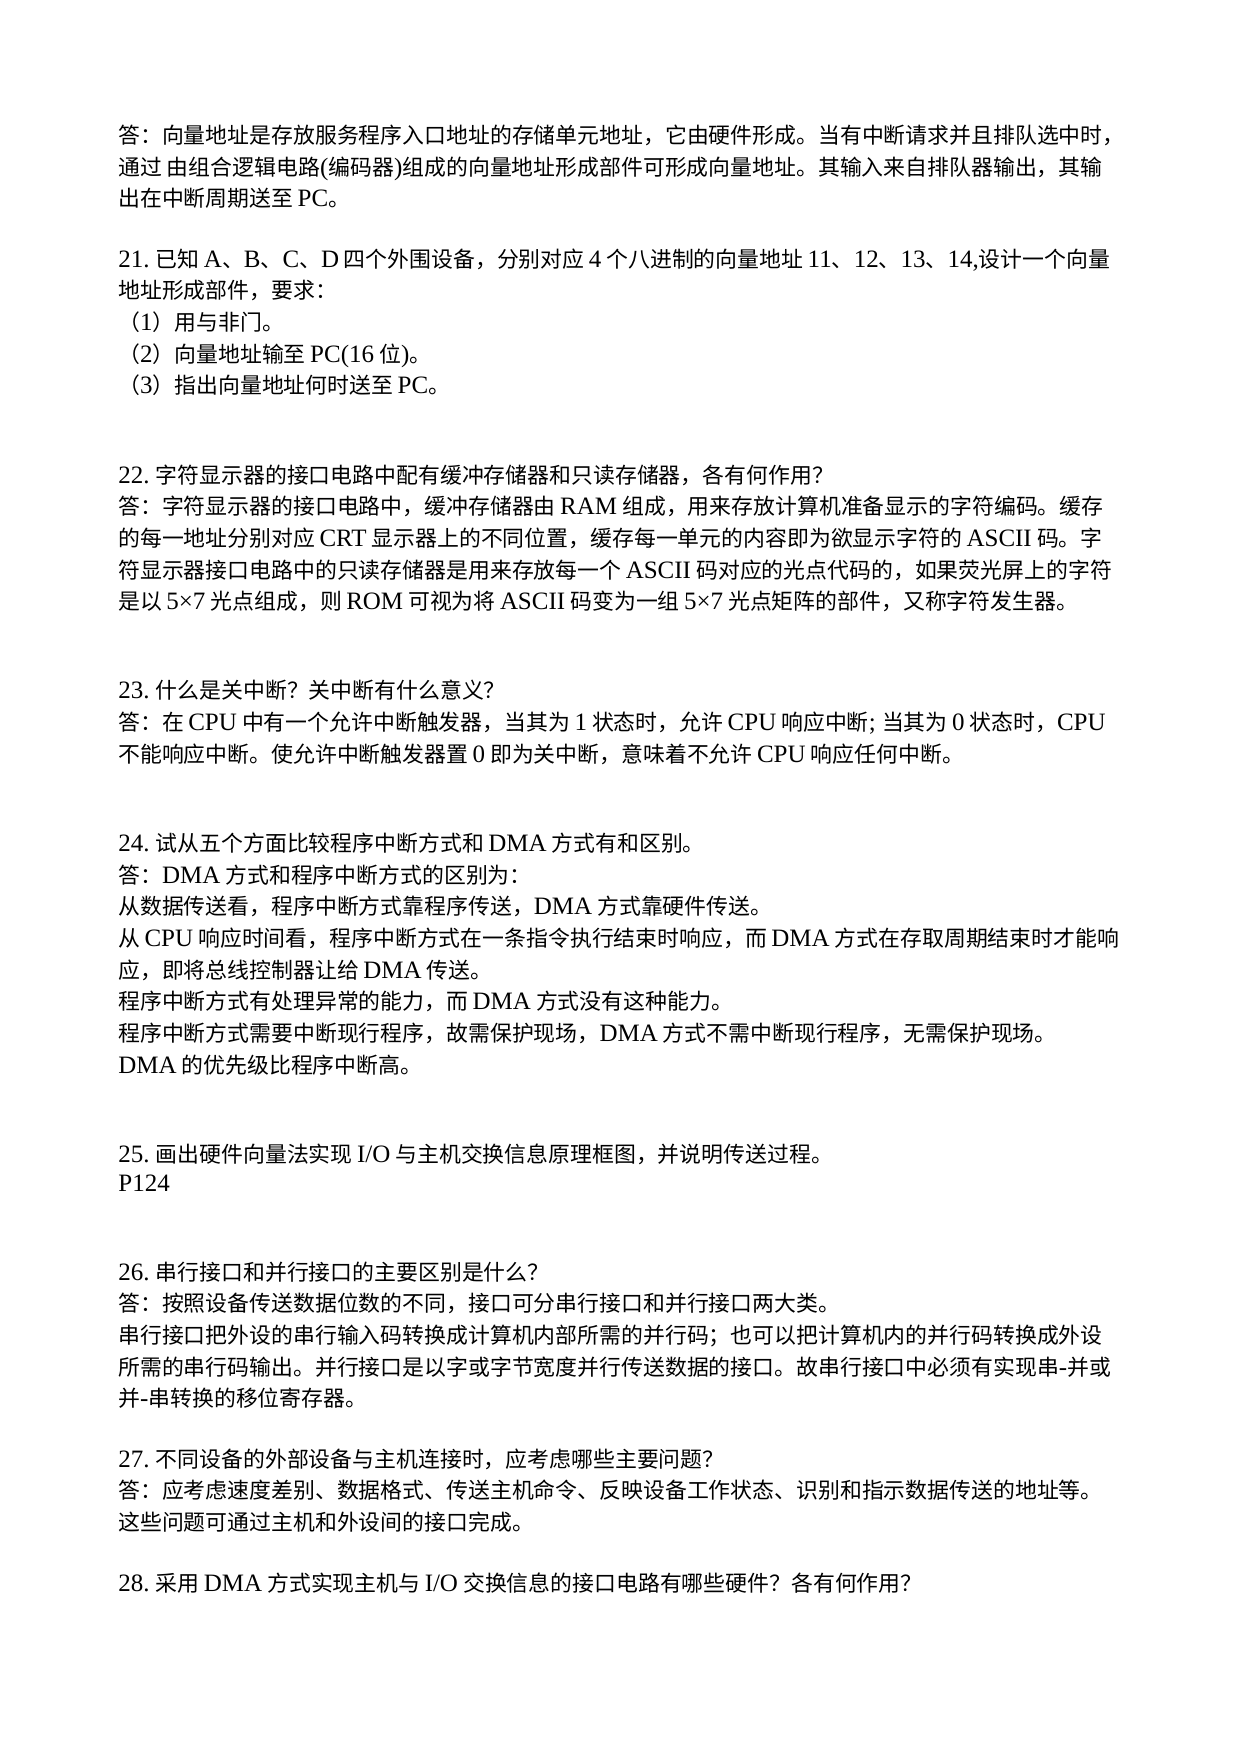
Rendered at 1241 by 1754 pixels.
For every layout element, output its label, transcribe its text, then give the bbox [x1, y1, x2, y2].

text 答：在CPU中有一个允许中断触发器，当其为1状态时，允许CPU响应中断; 当其为0状态时，CPU不能响应中断。使允许中断触发器置0即为关中断，意味着不允许CPU响应任何中断。 [118, 705, 1122, 768]
text （3）指出向量地址何时送至PC。 [118, 368, 1122, 400]
text 程序中断方式需要中断现行程序，故需保护现场，DMA方式不需中断现行程序，无需保护现场。 [118, 1016, 1122, 1048]
text 26. 串行接口和并行接口的主要区别是什么？ [118, 1255, 1122, 1286]
text 答：DMA方式和程序中断方式的区别为： [118, 858, 1122, 889]
text （2）向量地址输至PC(16位)。 [118, 337, 1122, 368]
text 答：应考虑速度差别、数据格式、传送主机命令、反映设备工作状态、识别和指示数据传送的地址等。这些问题可通过主机和外设间的接口完成。 [118, 1473, 1122, 1537]
text 23. 什么是关中断？关中断有什么意义？ [118, 673, 1122, 705]
text 25. 画出硬件向量法实现I/O与主机交换信息原理框图，并说明传送过程。 [118, 1137, 1122, 1168]
text 答：按照设备传送数据位数的不同，接口可分串行接口和并行接口两大类。 [118, 1286, 1122, 1318]
text （1）用与非门。 [118, 305, 1122, 337]
text 24. 试从五个方面比较程序中断方式和DMA方式有和区别。 [118, 826, 1122, 858]
text P124 [118, 1168, 1122, 1197]
text 从数据传送看，程序中断方式靠程序传送，DMA方式靠硬件传送。 [118, 889, 1122, 921]
text 答：向量地址是存放服务程序入口地址的存储单元地址，它由硬件形成。当有中断请求并且排队选中时，通过 由组合逻辑电路(编码器)组成的向量地址形成部件可形成向量地址。其输入来自排队器输出，其输出在中断周期送至PC。 [118, 118, 1122, 213]
text DMA的优先级比程序中断高。 [118, 1048, 1122, 1079]
text 答：字符显示器的接口电路中，缓冲存储器由RAM组成，用来存放计算机准备显示的字符编码。缓存的每一地址分别对应CRT显示器上的不同位置，缓存每一单元的内容即为欲显示字符的ASCII码。字符显示器接口电路中的只读存储器是用来存放每一个ASCII码对应的光点代码的，如果荧光屏上的字符是以5×7光点组成，则ROM可视为将ASCII码变为一组5×7光点矩阵的部件，又称字符发生器。 [118, 489, 1122, 616]
text 28. 采用DMA方式实现主机与I/O交换信息的接口电路有哪些硬件？各有何作用？ [118, 1566, 1122, 1597]
text 22. 字符显示器的接口电路中配有缓冲存储器和只读存储器，各有何作用？ [118, 458, 1122, 489]
text 程序中断方式有处理异常的能力，而DMA方式没有这种能力。 [118, 984, 1122, 1016]
text 21. 已知A、B、C、D四个外围设备，分别对应4个八进制的向量地址11、12、13、14,设计一个向量地址形成部件，要求： [118, 242, 1122, 305]
text 串行接口把外设的串行输入码转换成计算机内部所需的并行码；也可以把计算机内的并行码转换成外设所需的串行码输出。并行接口是以字或字节宽度并行传送数据的接口。故串行接口中必须有实现串-并或并-串转换的移位寄存器。 [118, 1318, 1122, 1413]
text 27. 不同设备的外部设备与主机连接时，应考虑哪些主要问题？ [118, 1442, 1122, 1473]
text 从CPU响应时间看，程序中断方式在一条指令执行结束时响应，而DMA方式在存取周期结束时才能响应，即将总线控制器让给DMA传送。 [118, 921, 1122, 984]
